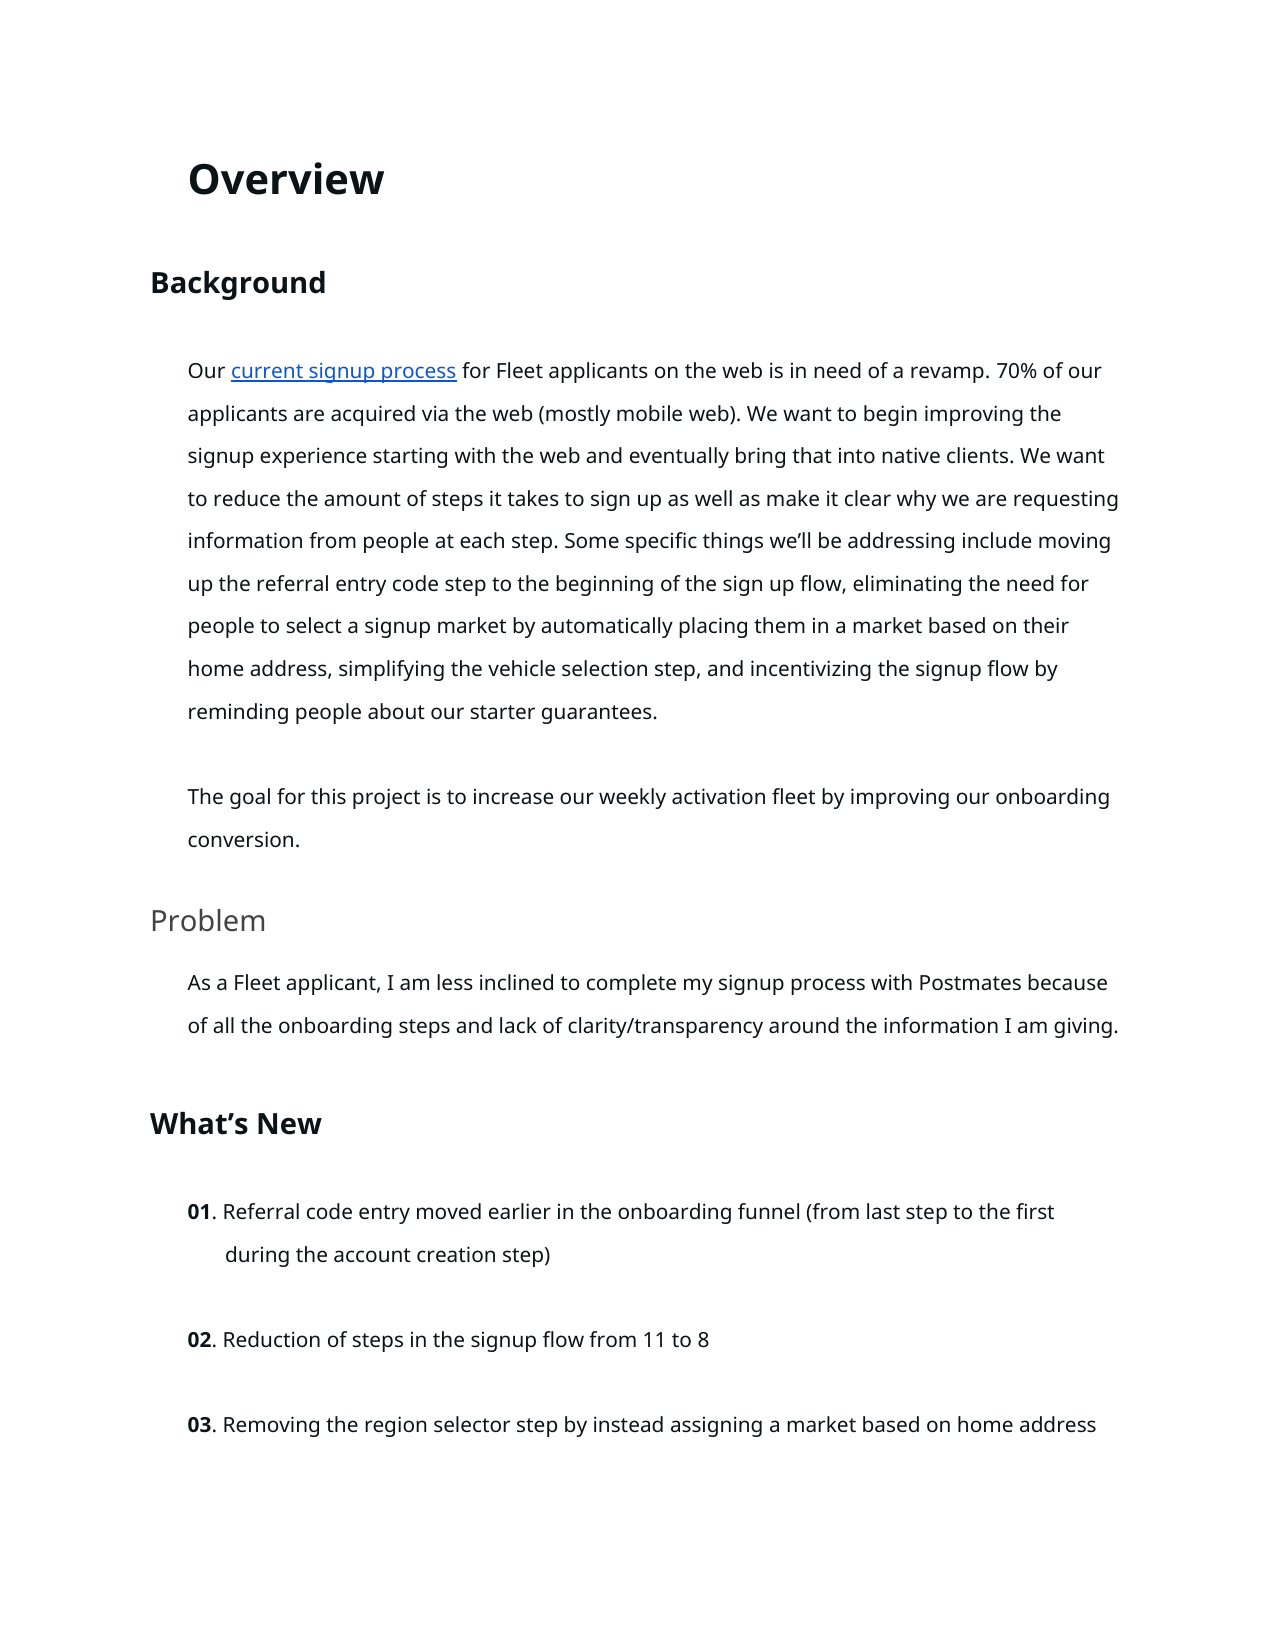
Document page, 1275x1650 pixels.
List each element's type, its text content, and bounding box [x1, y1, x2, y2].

text 02. Reduction of steps in the signup flow from 11 to 8 [187, 1325, 1125, 1353]
subtitle Background [150, 262, 1125, 302]
subtitle Overview [187, 150, 1125, 207]
text Our current signup process for Fleet applicants on the web is in need of a revamp. 70% of our applicants are acquired via the web (mostly mobile web). We want to begin improving the signup experience starting with the web and eventually bring that into native clients. We want to reduce the amount of steps it takes to sign up as well as make it clear why we are requesting information from people at each step. Some specific things we’ll be addressing include moving up the referral entry code step to the beginning of the sign up flow, eliminating the need for people to select a signup market by automatically placing them in a market based on their home address, simplifying the vehicle selection step, and incentivizing the signup flow by reminding people about our starter guarantees. [187, 356, 1125, 725]
subtitle What’s New [150, 1104, 1125, 1143]
text 01. Referral code entry moved earlier in the onboarding funnel (from last step to the first during the account creation step) [187, 1197, 1125, 1268]
text 03. Removing the region selector step by instead assigning a market based on home address [187, 1410, 1125, 1439]
text The goal for this project is to increase our weekly activation fleet by improving our onboarding conversion. [187, 782, 1125, 853]
subtitle Problem [150, 901, 1125, 940]
text As a Fleet applicant, I am less inclined to complete my signup process with Postmates because of all the onboarding steps and lack of clarity/transparency around the information I am giving. [187, 968, 1125, 1039]
